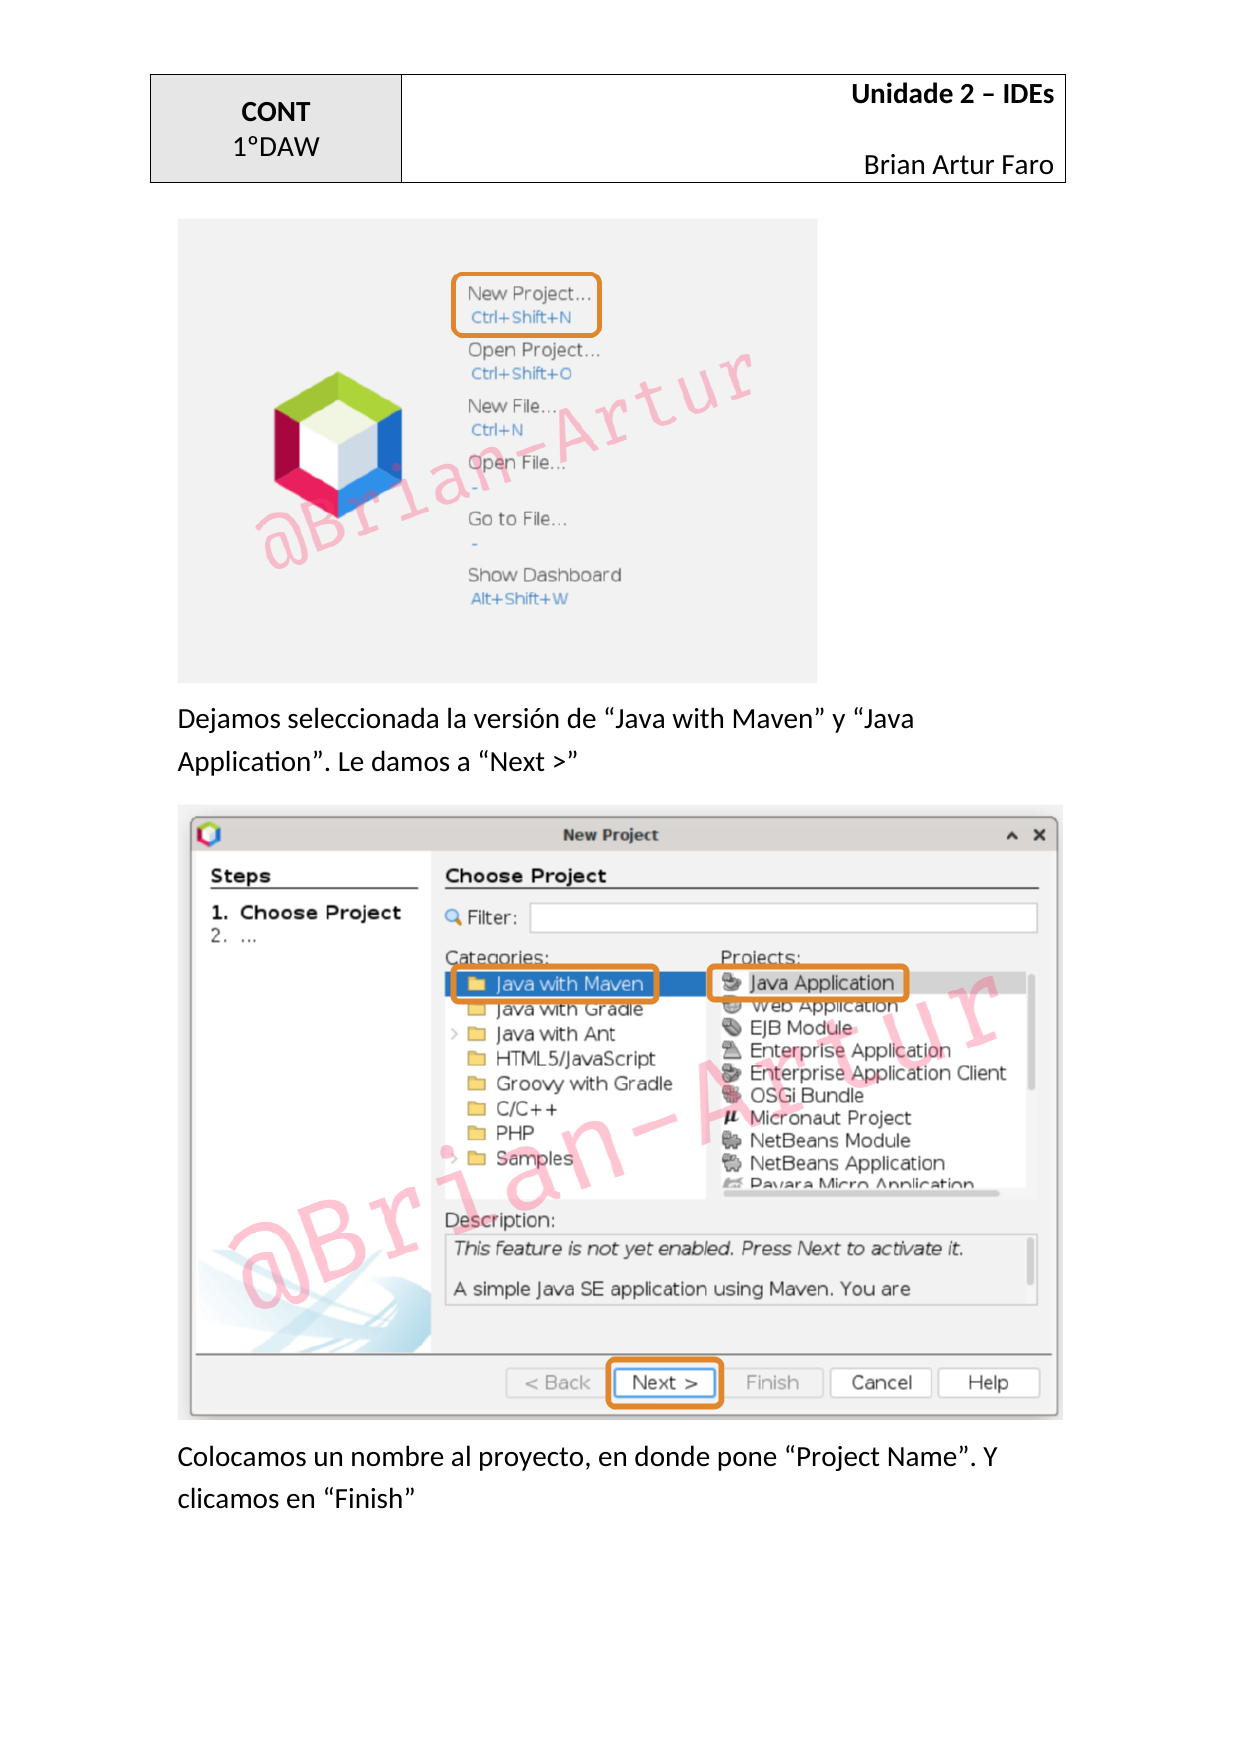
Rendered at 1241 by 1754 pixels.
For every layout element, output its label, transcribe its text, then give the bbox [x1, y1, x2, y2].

picture [177, 804, 1063, 1420]
text Dejamos seleccionada la versión de “Java with Maven” y “Java Application”. Le damos a “Next >” [177, 700, 1063, 779]
text Colocamos un nombre al proyecto, en donde pone “Project Name”. Y clicamos en “Finish” [177, 1438, 1063, 1516]
picture [177, 218, 818, 683]
